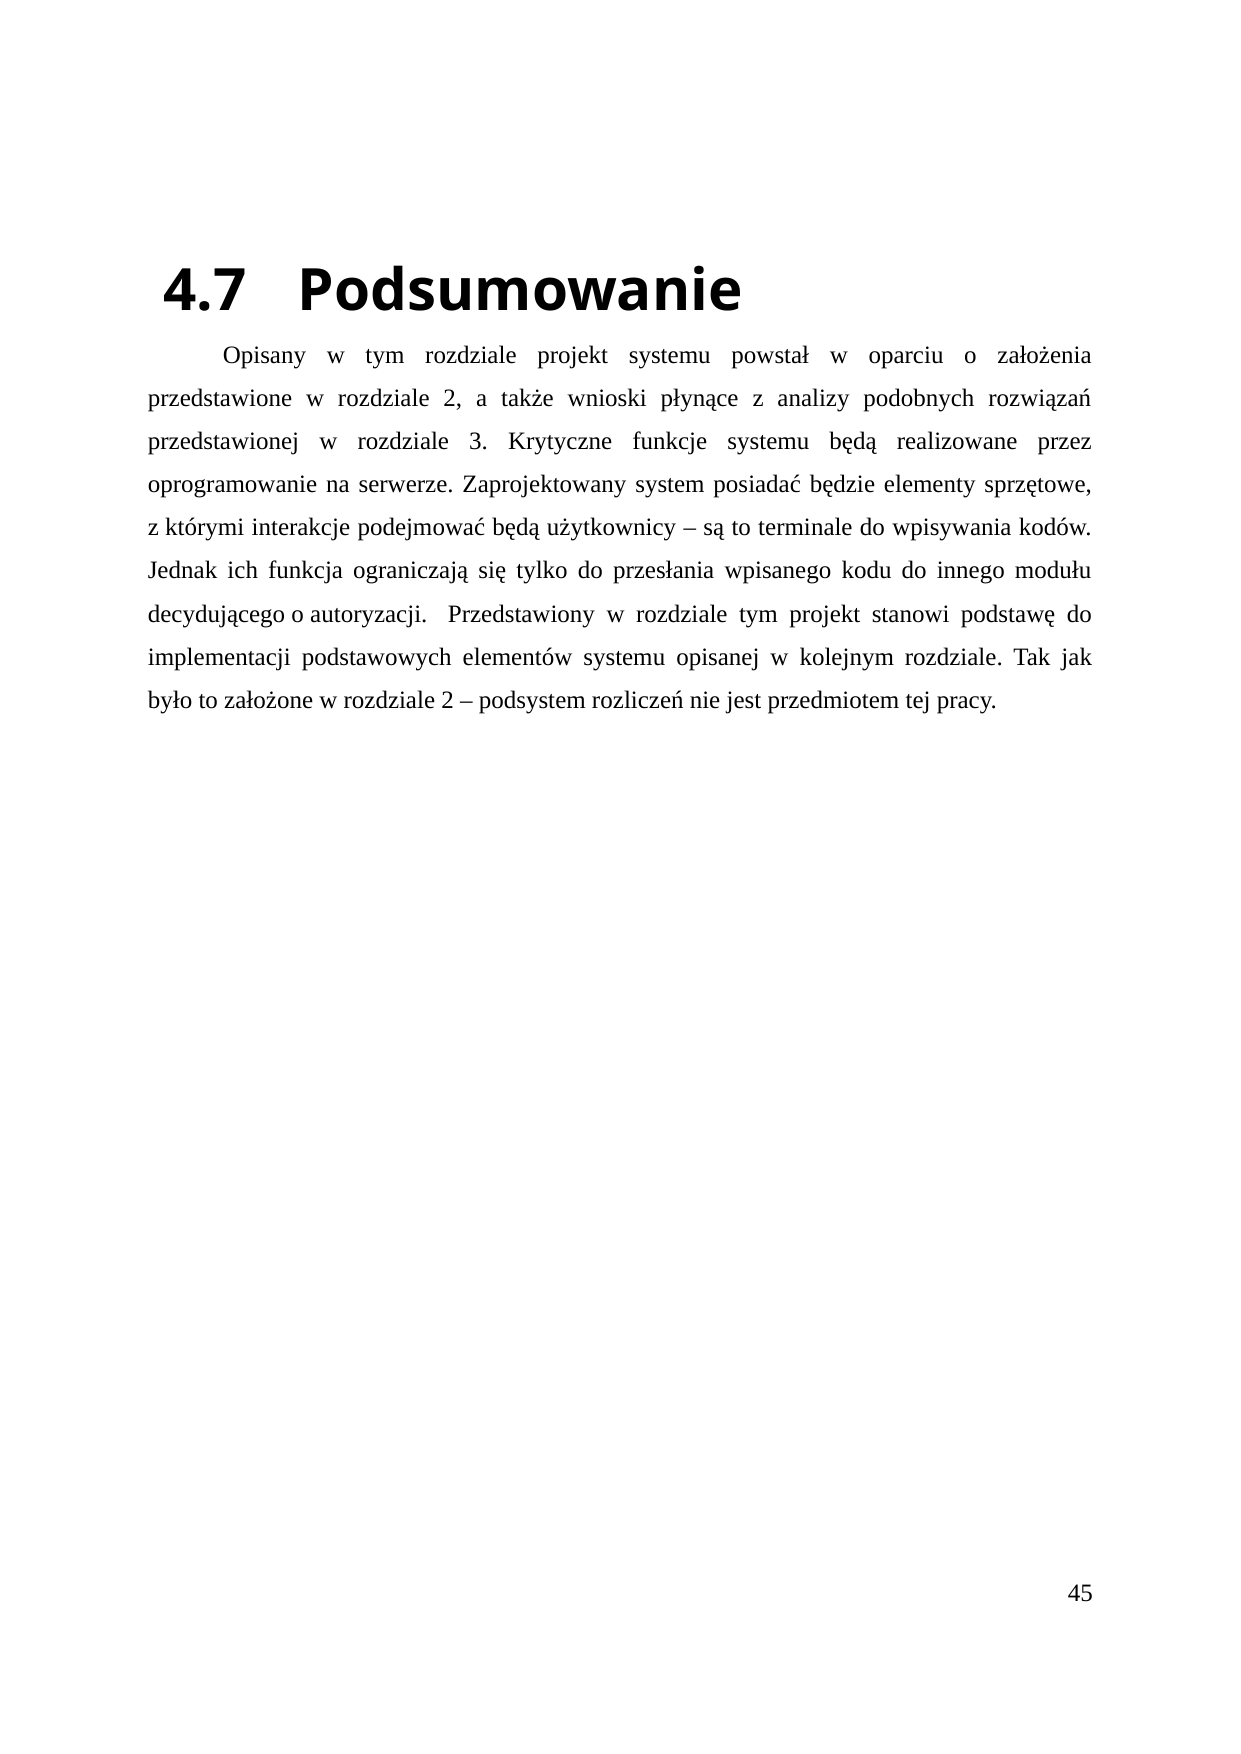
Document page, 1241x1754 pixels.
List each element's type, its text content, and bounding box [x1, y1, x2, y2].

text Opisany w tym rozdziale projekt systemu powstał w oparciu o założenia przedstawione w rozdziale 2, a także wnioski płynące z analizy podobnych rozwiązań przedstawionej w rozdziale 3. Krytyczne funkcje systemu będą realizowane przez oprogramowanie na serwerze. Zaprojektowany system posiadać będzie elementy sprzętowe, z którymi interakcje podejmować będą użytkownicy – są to terminale do wpisywania kodów. Jednak ich funkcja ograniczają się tylko do przesłania wpisanego kodu do innego modułu decydującego o autoryzacji. Przedstawiony w rozdziale tym projekt stanowi podstawę do implementacji podstawowych elementów systemu opisanej w kolejnym rozdziale. Tak jak było to założone w rozdziale 2 – podsystem rozliczeń nie jest przedmiotem tej pracy. [148, 340, 1093, 714]
subtitle Podsumowanie [148, 248, 1093, 327]
